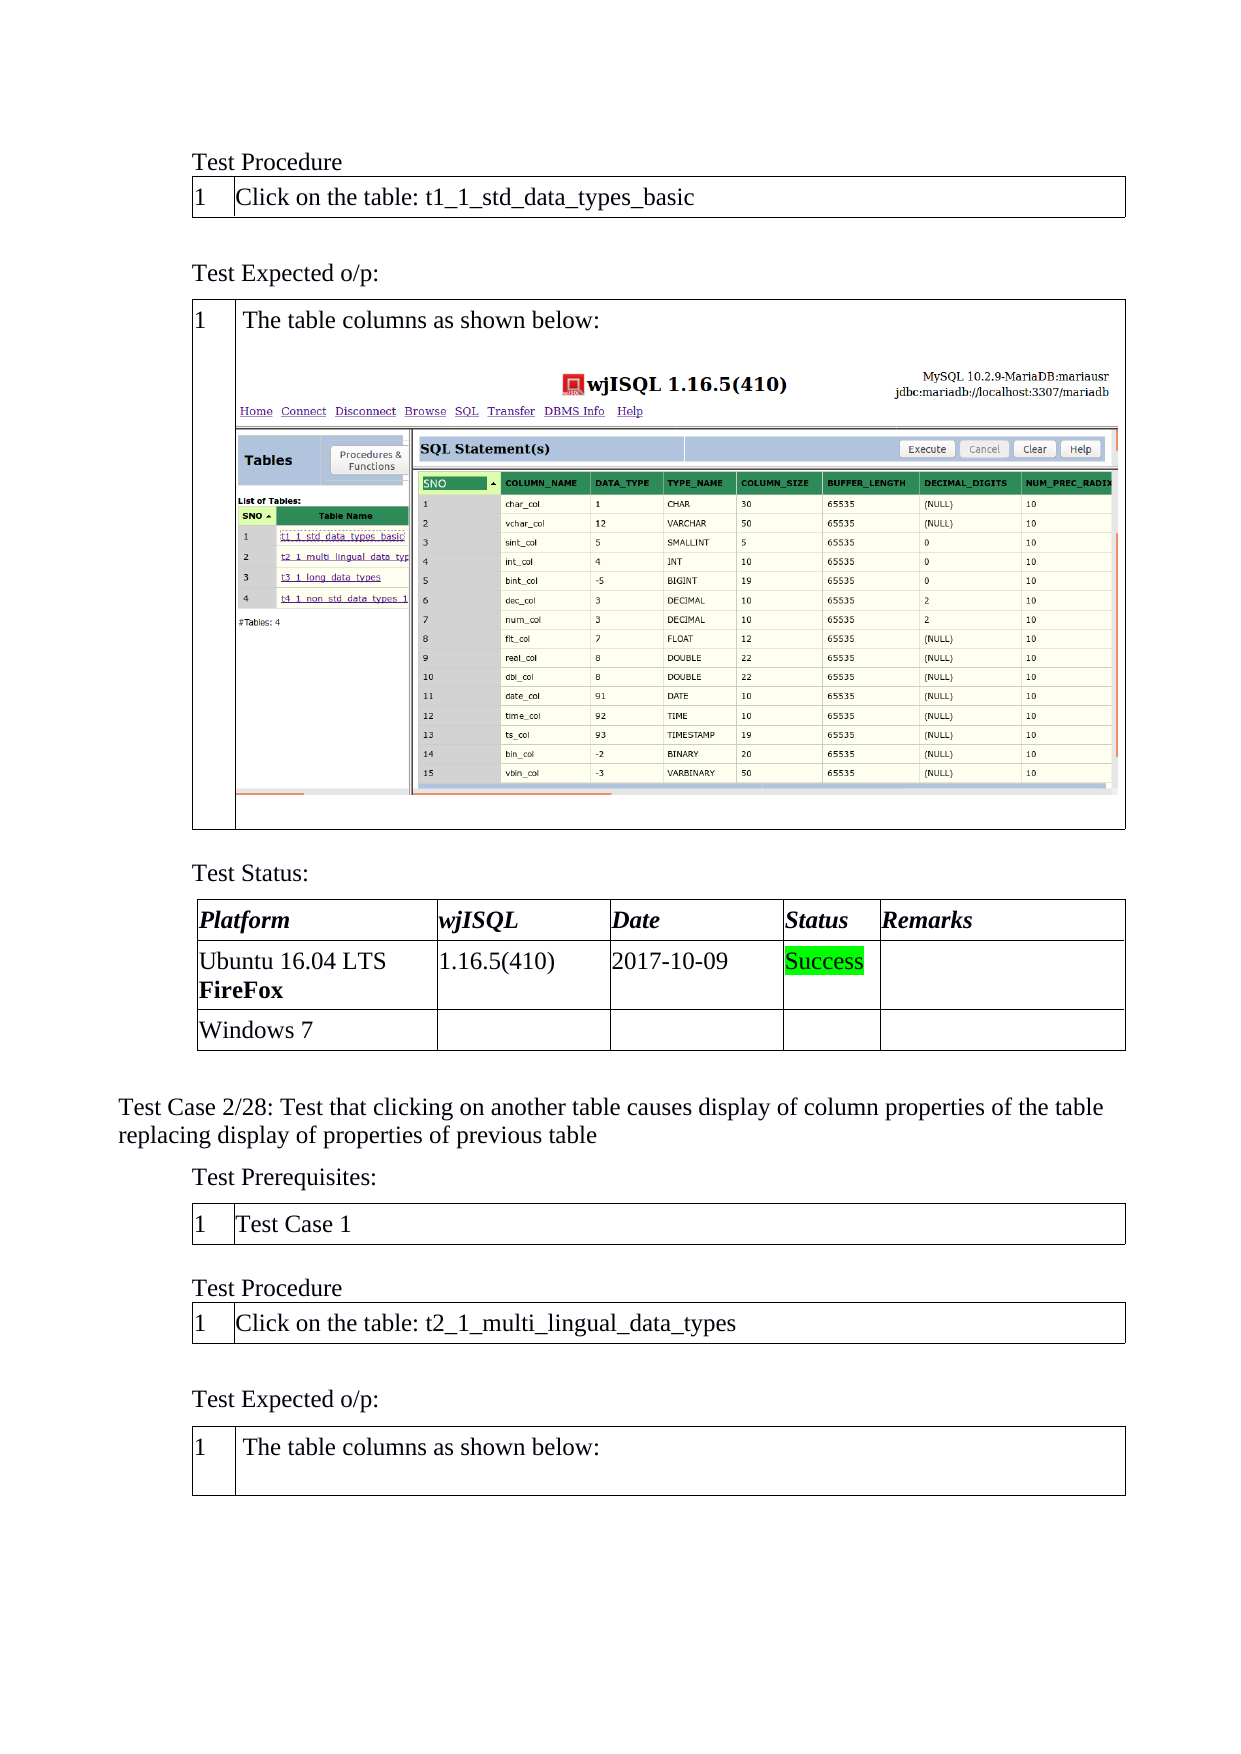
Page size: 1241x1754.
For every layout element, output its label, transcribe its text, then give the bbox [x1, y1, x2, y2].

table_cell [438, 1010, 610, 1050]
text Test Status: [118, 858, 1122, 887]
text Test Expected o/p: [118, 1384, 1122, 1413]
table_header Remarks [881, 900, 1125, 940]
table_header 1 [193, 1427, 235, 1495]
text Test Prerequisites: [118, 1162, 1122, 1191]
table_header wjISQL [438, 900, 610, 940]
table_cell Ubuntu 16.04 LTS FireFox [198, 941, 437, 1009]
table_header Test Case 1 [235, 1204, 1125, 1244]
table_cell [611, 1010, 783, 1050]
table_header 1 [193, 1204, 234, 1244]
text Test Case 2/28: Test that clicking on another table causes display of column properties of the table replacing display of properties of previous table [118, 1092, 1122, 1149]
table_cell 2017-10-09 [611, 941, 783, 1009]
table_header Status [784, 900, 880, 940]
table_header 1 [193, 177, 234, 216]
table_header Click on the table: t2_1_multi_lingual_data_types [235, 1303, 1125, 1343]
table_cell 1.16.5(410) [438, 941, 610, 1009]
table_header Platform [198, 900, 437, 940]
table_header 1 [193, 300, 235, 829]
table_cell [784, 1010, 880, 1050]
table_header 1 [193, 1303, 234, 1343]
text Test Procedure [118, 1273, 1122, 1302]
table_cell Success [784, 941, 880, 1009]
table_header The table columns as shown below: [236, 300, 1125, 829]
table_cell Windows 7 [198, 1010, 437, 1050]
text Test Expected o/p: [118, 258, 1122, 287]
text Test Procedure [118, 147, 1122, 176]
picture [236, 363, 1118, 795]
table_cell [881, 1009, 1125, 1050]
table_header Click on the table: t1_1_std_data_types_basic [235, 177, 1125, 216]
table_cell [881, 940, 1125, 1009]
table_header The table columns as shown below: [236, 1427, 1125, 1495]
table_header Date [611, 900, 783, 940]
